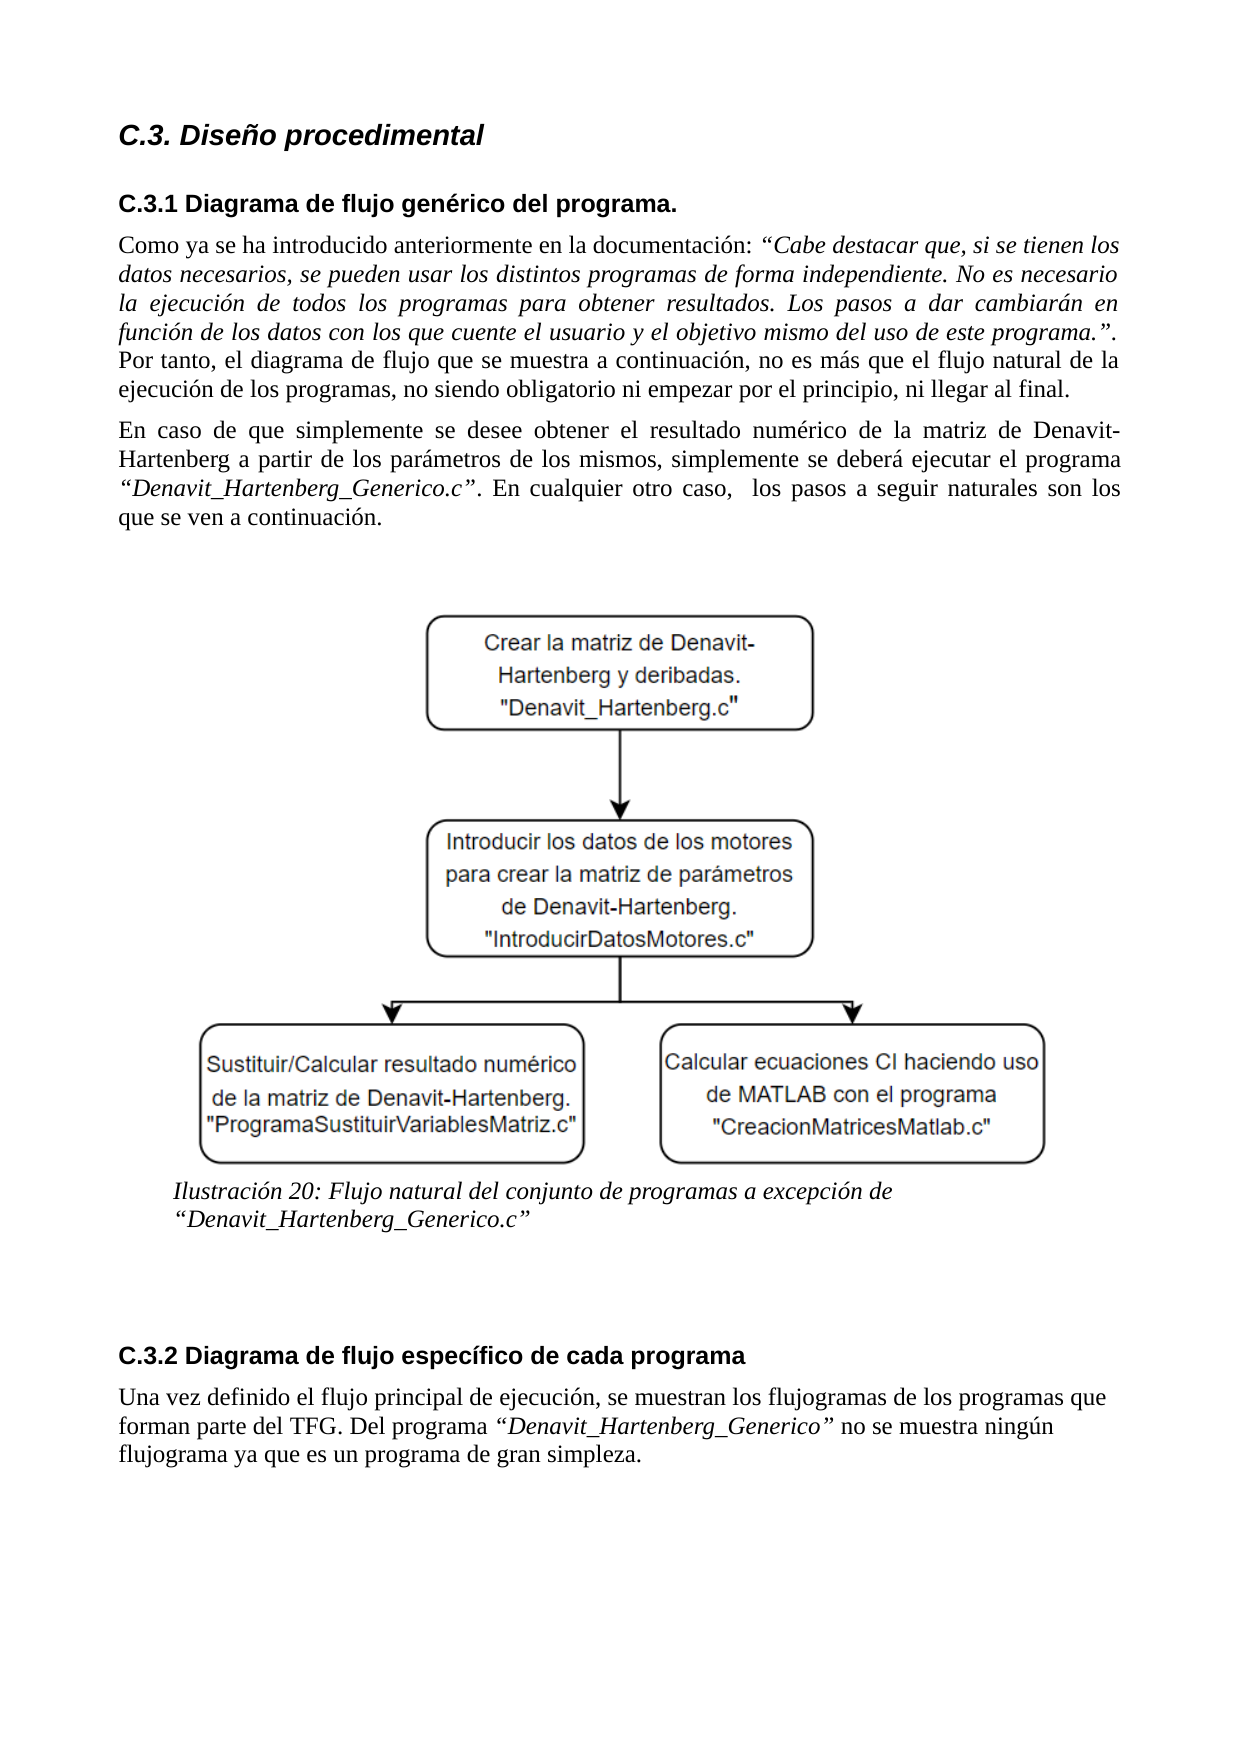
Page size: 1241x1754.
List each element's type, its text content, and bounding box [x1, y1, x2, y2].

text Una vez definido el flujo principal de ejecución, se muestran los flujogramas de los programas que forman parte del TFG. Del programa “Denavit_Hartenberg_Generico” no se muestra ningún flujograma ya que es un programa de gran simpleza. [118, 1382, 1122, 1468]
subtitle C.3.1 Diagrama de flujo genérico del programa. [118, 189, 1122, 218]
subtitle C.3.2 Diagrama de flujo específico de cada programa [118, 1341, 1122, 1369]
subtitle C.3. Diseño procedimental [118, 118, 1122, 152]
picture [184, 603, 1056, 1176]
text En caso de que simplemente se desee obtener el resultado numérico de la matriz de Denavit-Hartenberg a partir de los parámetros de los mismos, simplemente se deberá ejecutar el programa “Denavit_Hartenberg_Generico.c”. En cualquier otro caso, los pasos a seguir naturales son los que se ven a continuación. [118, 415, 1122, 530]
text Ilustración 20: Flujo natural del conjunto de programas a excepción de “Denavit_Hartenberg_Generico.c” [173, 616, 1067, 1233]
text Como ya se ha introducido anteriormente en la documentación: “Cabe destacar que, si se tienen los datos necesarios, se pueden usar los distintos programas de forma independiente. No es necesario la ejecución de todos los programas para obtener resultados. Los pasos a dar cambiarán en función de los datos con los que cuente el usuario y el objetivo mismo del uso de este programa.”. Por tanto, el diagrama de flujo que se muestra a continuación, no es más que el flujo natural de la ejecución de los programas, no siendo obligatorio ni empezar por el principio, ni llegar al final. [118, 230, 1122, 403]
